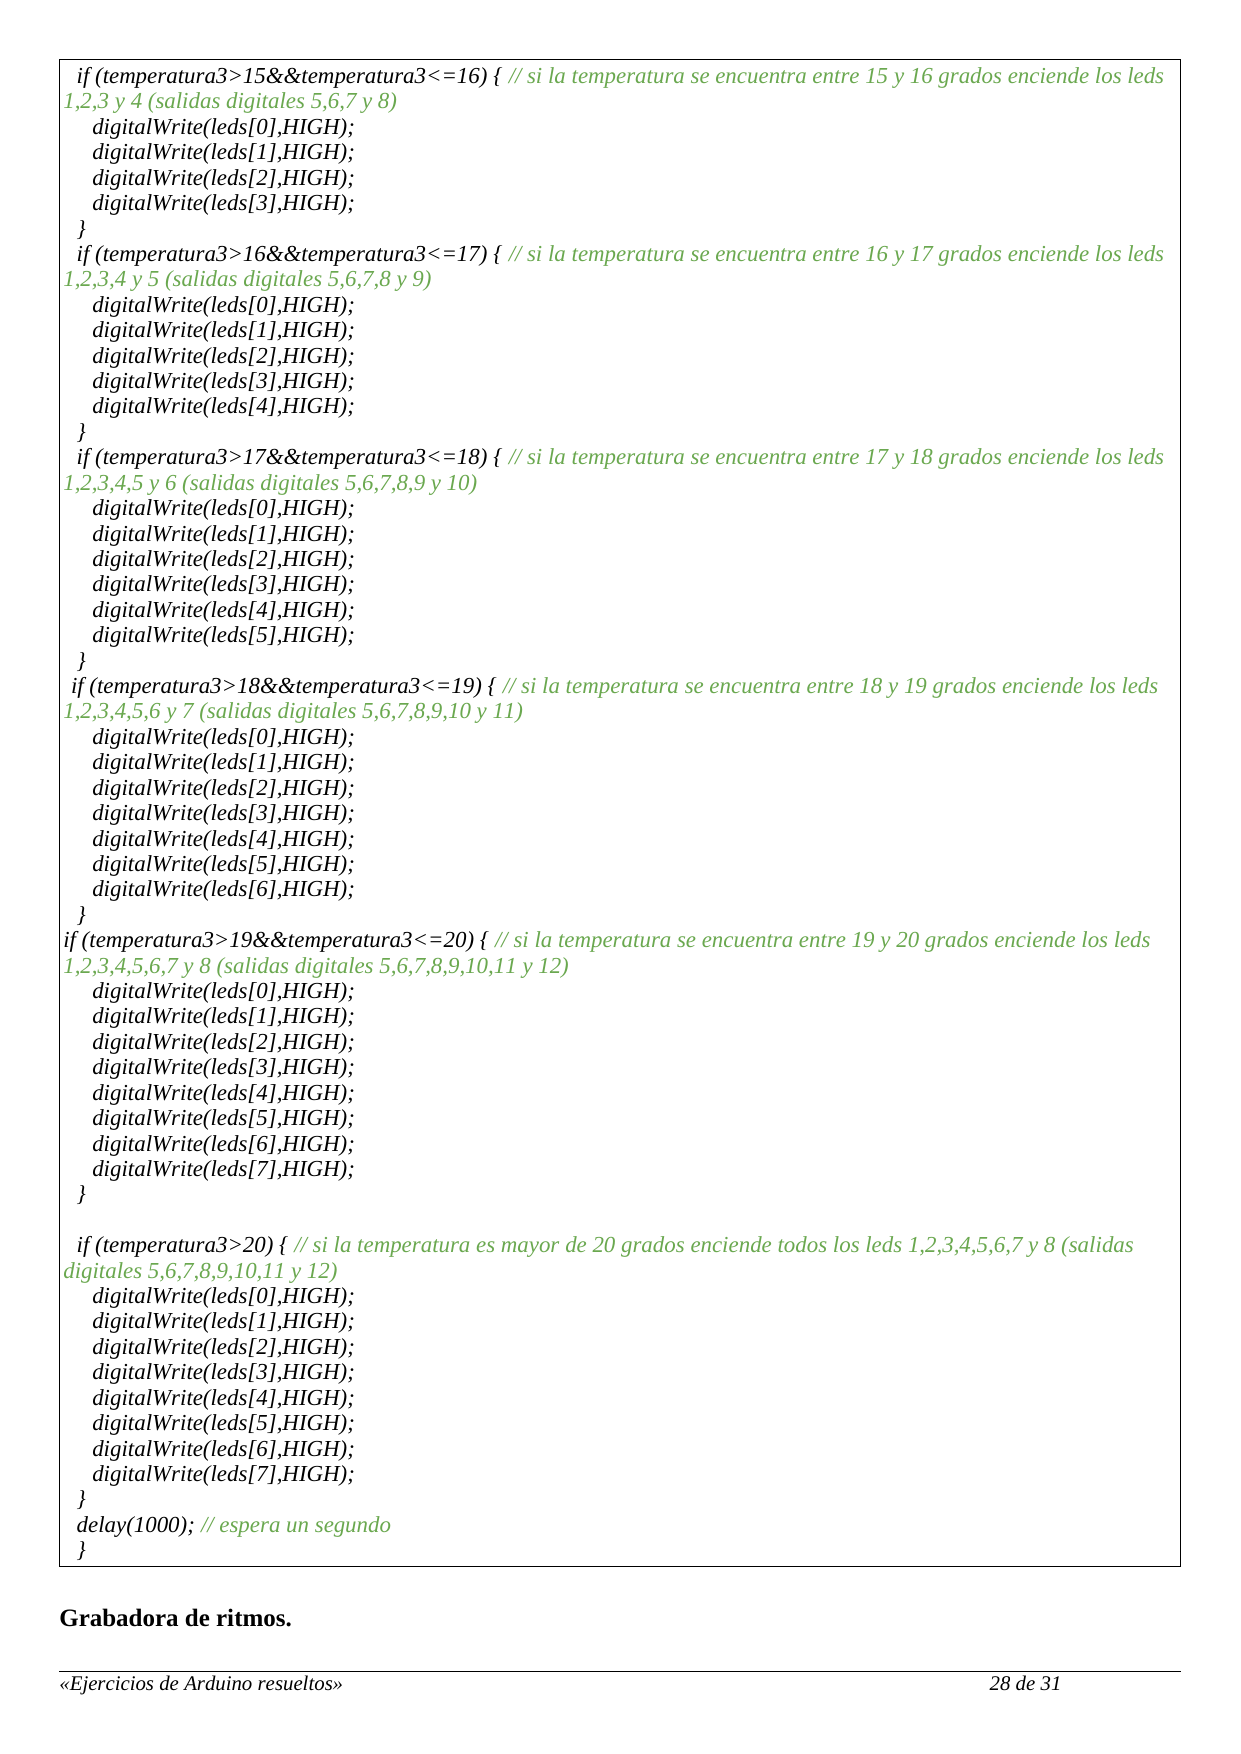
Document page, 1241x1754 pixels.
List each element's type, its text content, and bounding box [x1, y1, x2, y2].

text digitalWrite(leds[0],HIGH); [284, 491, 1180, 517]
text digitalWrite(leds[2],HIGH); [357, 542, 1180, 567]
text if (temperatura3>17&&temperatura3<=18) { // si la temperatura se encuentra entre 17 y 18 grados enciende los leds 1,2,3,4,5 y 6 (salidas digitales 5,6,7,8,9 y 10) [60, 440, 1180, 491]
text digitalWrite(leds[1],HIGH); [357, 135, 1180, 161]
text } [88, 415, 1180, 440]
text if (temperatura3>15&&temperatura3<=16) { // si la temperatura se encuentra entre 15 y 16 grados enciende los leds 1,2,3 y 4 (salidas digitales 5,6,7 y 8) [60, 60, 1180, 110]
text } [60, 1533, 1180, 1566]
text delay(1000); // espera un segundo [88, 1508, 1180, 1533]
text digitalWrite(leds[3],HIGH); [357, 186, 1180, 212]
text if (temperatura3>20) { // si la temperatura es mayor de 20 grados enciende todos los leds 1,2,3,4,5,6,7 y 8 (salidas digitales 5,6,7,8,9,10,11 y 12) [60, 1228, 1180, 1279]
text digitalWrite(leds[4],HIGH); [357, 1076, 1180, 1101]
text digitalWrite(leds[1],HIGH); [60, 1304, 1180, 1330]
text digitalWrite(leds[0],HIGH); [318, 974, 1180, 999]
text digitalWrite(leds[6],HIGH); [357, 872, 1180, 898]
text digitalWrite(leds[2],HIGH); [357, 1025, 1180, 1050]
text digitalWrite(leds[3],HIGH); [357, 1355, 1180, 1381]
text digitalWrite(leds[5],HIGH); [357, 847, 1180, 872]
text digitalWrite(leds[0],HIGH); [60, 974, 319, 999]
text if (temperatura3>19&&temperatura3<=20) { // si la temperatura se encuentra entre 19 y 20 grados enciende los leds 1,2,3,4,5,6,7 y 8 (salidas digitales 5,6,7,8,9,10,11 y 12) [60, 923, 1180, 974]
text digitalWrite(leds[4],HIGH); [357, 593, 1180, 618]
text } [88, 212, 1180, 237]
text digitalWrite(leds[1],HIGH); [357, 517, 1180, 542]
text digitalWrite(leds[4],HIGH); [60, 389, 1180, 415]
text } [88, 1482, 1180, 1508]
text digitalWrite(leds[1],HIGH); [60, 999, 1180, 1025]
text digitalWrite(leds[7],HIGH); [357, 1152, 1180, 1177]
text } [88, 1177, 1180, 1203]
text digitalWrite(leds[2],HIGH); [357, 1330, 1180, 1355]
text digitalWrite(leds[2],HIGH); [357, 161, 1180, 186]
text digitalWrite(leds[3],HIGH); [357, 364, 1180, 389]
text digitalWrite(leds[0],HIGH); [60, 110, 1180, 135]
text digitalWrite(leds[5],HIGH); [357, 1101, 1180, 1127]
text digitalWrite(leds[6],HIGH); [357, 1432, 1180, 1457]
text digitalWrite(leds[5],HIGH); [357, 618, 1180, 644]
text digitalWrite(leds[1],HIGH); [357, 313, 1180, 339]
text Grabadora de ritmos. [292, 1604, 1181, 1631]
text digitalWrite(leds[0],HIGH); [60, 491, 285, 517]
text if (temperatura3>16&&temperatura3<=17) { // si la temperatura se encuentra entre 16 y 17 grados enciende los leds 1,2,3,4 y 5 (salidas digitales 5,6,7,8 y 9) [60, 237, 1180, 288]
text digitalWrite(leds[7],HIGH); [357, 1457, 1180, 1482]
text [60, 1279, 88, 1304]
text digitalWrite(leds[3],HIGH); [357, 567, 1180, 593]
text digitalWrite(leds[3],HIGH); [357, 1050, 1180, 1076]
text } [88, 644, 1180, 669]
text if (temperatura3>18&&temperatura3<=19) { // si la temperatura se encuentra entre 18 y 19 grados enciende los leds 1,2,3,4,5,6 y 7 (salidas digitales 5,6,7,8,9,10 y 11) [60, 669, 1180, 720]
text digitalWrite(leds[3],HIGH); [357, 796, 1180, 822]
text digitalWrite(leds[0],HIGH); [60, 288, 1180, 313]
text digitalWrite(leds[6],HIGH); [357, 1127, 1180, 1152]
text digitalWrite(leds[5],HIGH); [357, 1406, 1180, 1432]
text digitalWrite(leds[0],HIGH); [60, 720, 1180, 745]
text digitalWrite(leds[4],HIGH); [357, 1381, 1180, 1406]
text } [88, 898, 1180, 923]
text digitalWrite(leds[2],HIGH); [357, 771, 1180, 796]
text digitalWrite(leds[0],HIGH); [87, 1279, 1180, 1304]
text digitalWrite(leds[4],HIGH); [357, 822, 1180, 847]
text digitalWrite(leds[2],HIGH); [357, 339, 1180, 364]
text digitalWrite(leds[1],HIGH); [357, 745, 1180, 771]
